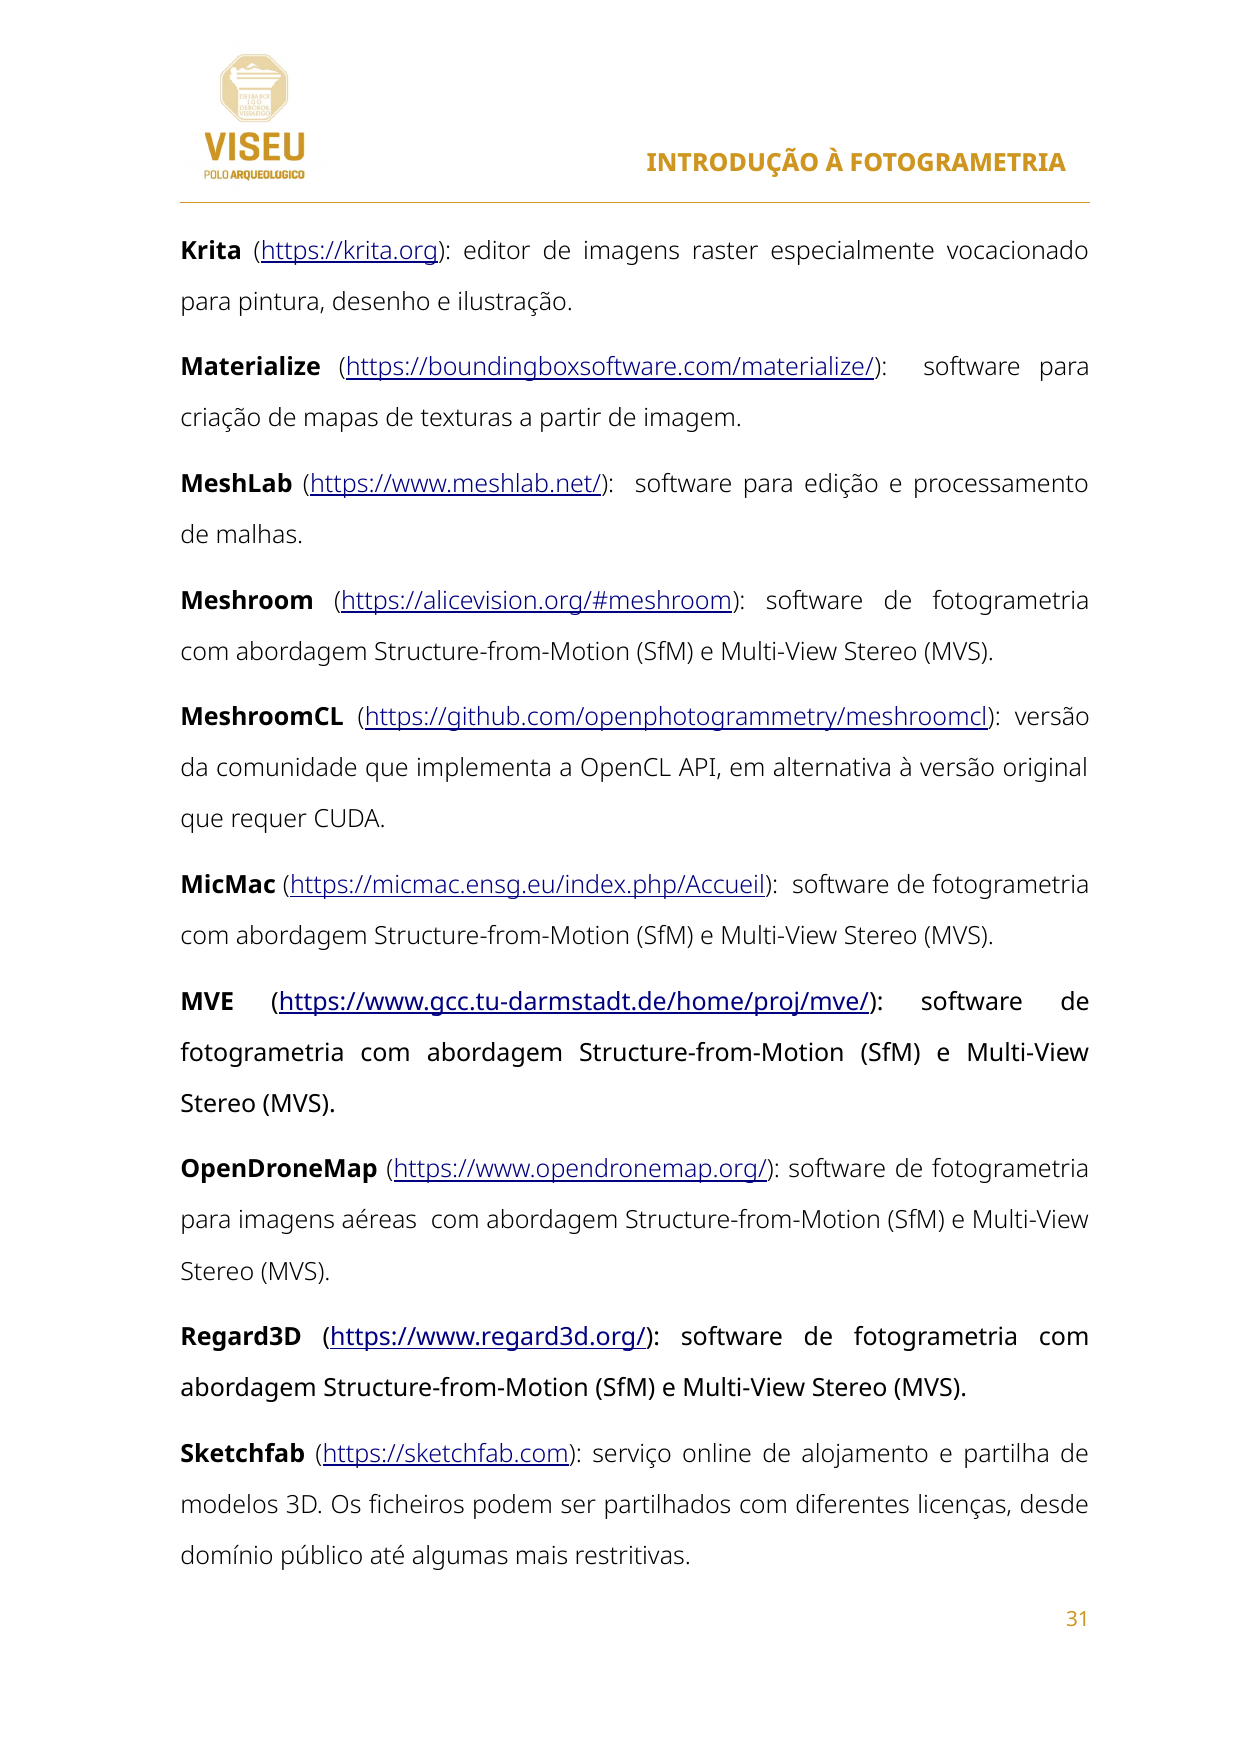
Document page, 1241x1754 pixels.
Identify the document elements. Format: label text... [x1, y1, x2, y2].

text Regard3D (https://www.regard3d.org/): software de fotogrametria com abordagem Structure-from-Motion (SfM) e Multi-View Stereo (MVS). [180, 1319, 1090, 1404]
text Meshroom (https://alicevision.org/#meshroom): software de fotogrametria com abordagem Structure-from-Motion (SfM) e Multi-View Stereo (MVS). [180, 582, 1090, 667]
text Sketchfab (https://sketchfab.com): serviço online de alojamento e partilha de modelos 3D. Os ficheiros podem ser partilhados com diferentes licenças, desde domínio público até algumas mais restritivas. [180, 1436, 1090, 1572]
text MeshroomCL (https://github.com/openphotogrammetry/meshroomcl): versão da comunidade que implementa a OpenCL API, em alternativa à versão original que requer CUDA. [180, 699, 1090, 835]
text OpenDroneMap (https://www.opendronemap.org/): software de fotogrametria para imagens aéreas com abordagem Structure-from-Motion (SfM) e Multi-View Stereo (MVS). [180, 1151, 1090, 1287]
text Krita (https://krita.org): editor de imagens raster especialmente vocacionado para pintura, desenho e ilustração. [180, 232, 1090, 317]
text MVE (https://www.gcc.tu-darmstadt.de/home/proj/mve/): software de fotogrametria com abordagem Structure-from-Motion (SfM) e Multi-View Stereo (MVS). [180, 983, 1090, 1119]
text Materialize (https://boundingboxsoftware.com/materialize/): software para criação de mapas de texturas a partir de imagem. [180, 349, 1090, 434]
text MicMac (https://micmac.ensg.eu/index.php/Accueil): software de fotogrametria com abordagem Structure-from-Motion (SfM) e Multi-View Stereo (MVS). [180, 867, 1090, 952]
text MeshLab (https://www.meshlab.net/): software para edição e processamento de malhas. [180, 466, 1090, 551]
